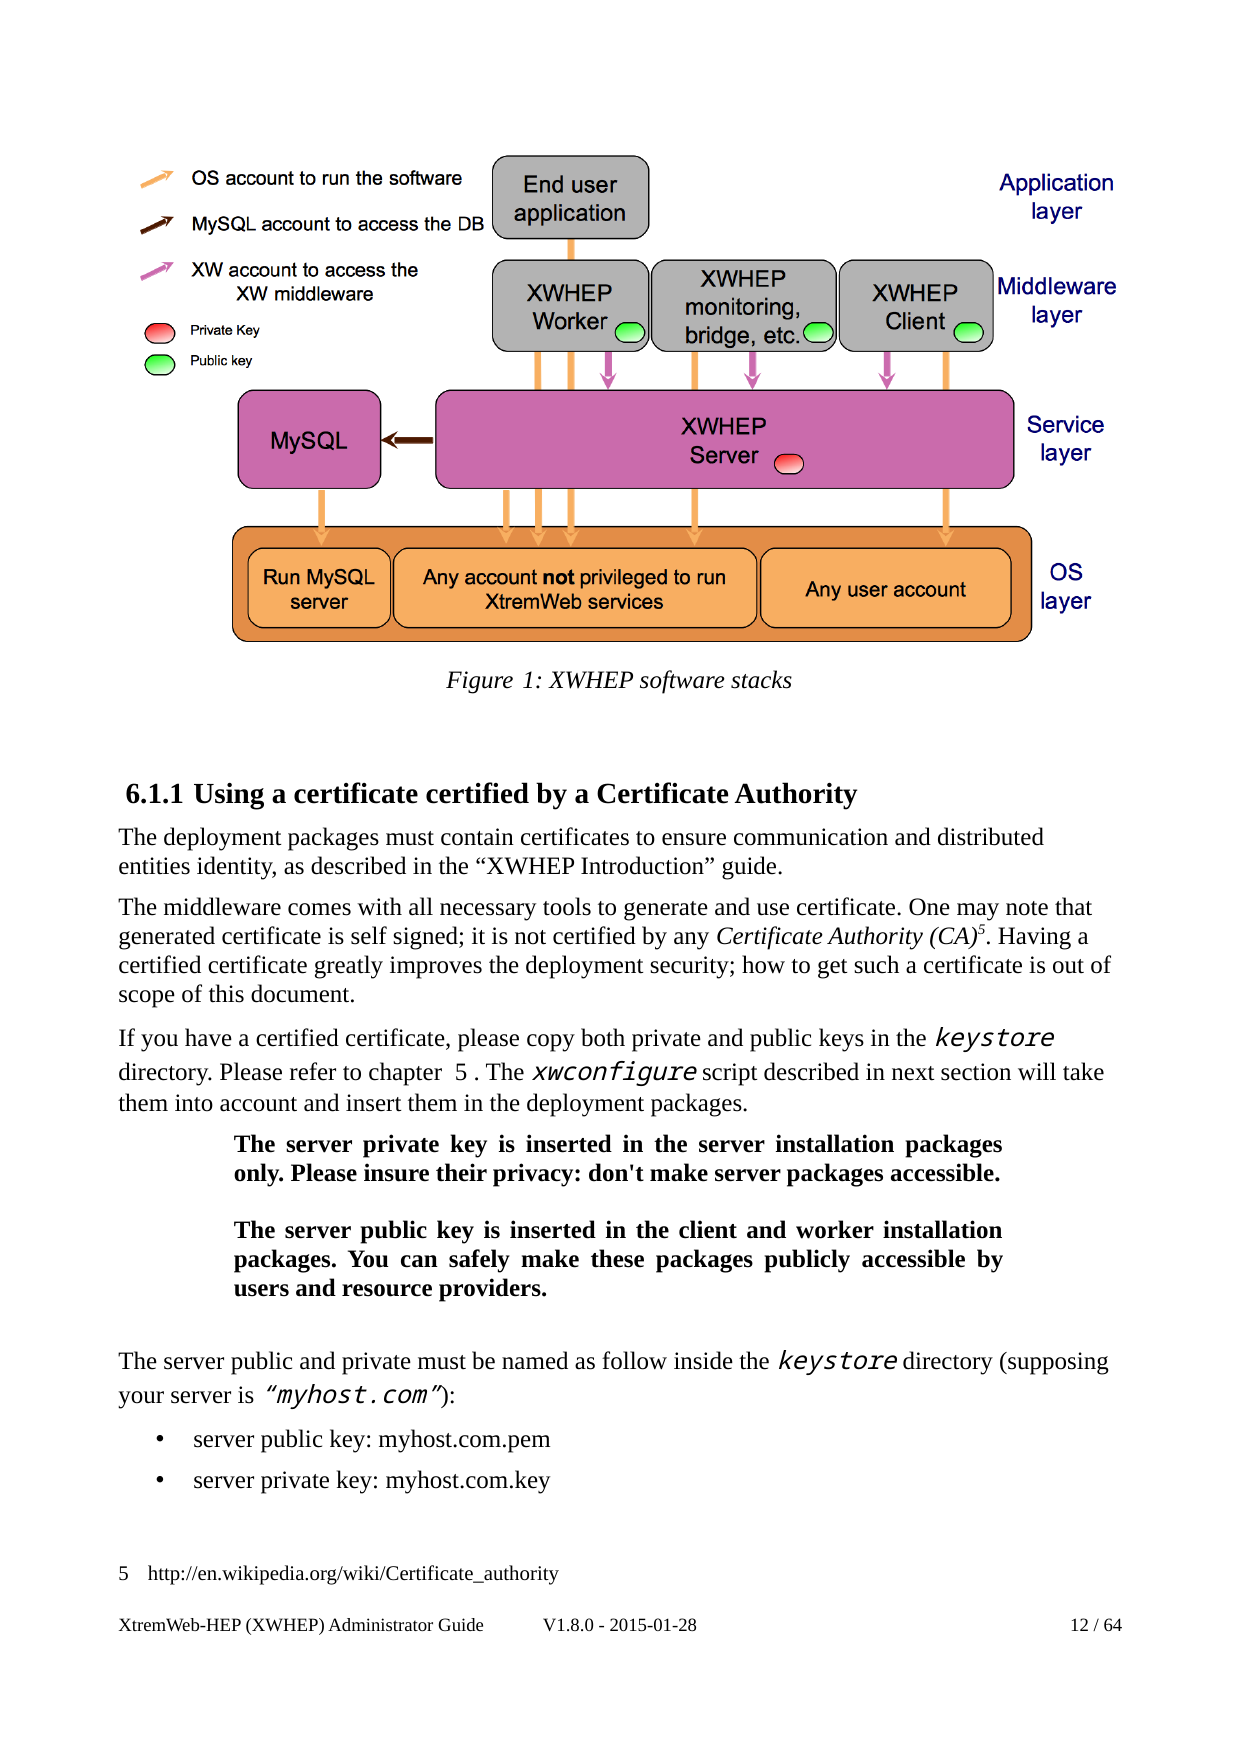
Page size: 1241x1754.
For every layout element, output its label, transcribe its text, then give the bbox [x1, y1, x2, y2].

text The middleware comes with all necessary tools to generate and use certificate. One may note that generated certificate is self signed; it is not certified by any Certificate Authority (CA). Having a certified certificate greatly improves the deployment security; how to get such a certificate is out of scope of this document. [118, 892, 1122, 1007]
text The server public key is inserted in the client and worker installation packages. You can safely make these packages publicly accessible by users and resource providers. [233, 1216, 1004, 1302]
text If you have a certified certificate, please copy both private and public keys in the keystore directory. Please refer to chapter 5. The xwconfigure script described in next section will take them into account and insert them in the deployment packages. [118, 1020, 1122, 1117]
list server public key: myhost.com.pem [156, 1424, 1122, 1452]
text Figure 1: XWHEP software stacks [118, 666, 1122, 694]
subtitle Using a certificate certified by a Certificate Authority [118, 776, 1122, 810]
list server private key: myhost.com.key [156, 1465, 1122, 1494]
text http://en.wikipedia.org/wiki/Certificate_authority [118, 1561, 1122, 1585]
text The server private key is inserted in the server installation packages only. Please insure their privacy: don't make server packages accessible. [233, 1129, 1004, 1187]
text The server public and private must be named as follow inside the keystore directory (supposing your server is “myhost.com”): [118, 1343, 1122, 1411]
text The deployment packages must contain certificates to ensure communication and distributed entities identity, as described in the “XWHEP Introduction” guide. [118, 822, 1122, 880]
picture [118, 132, 1123, 666]
